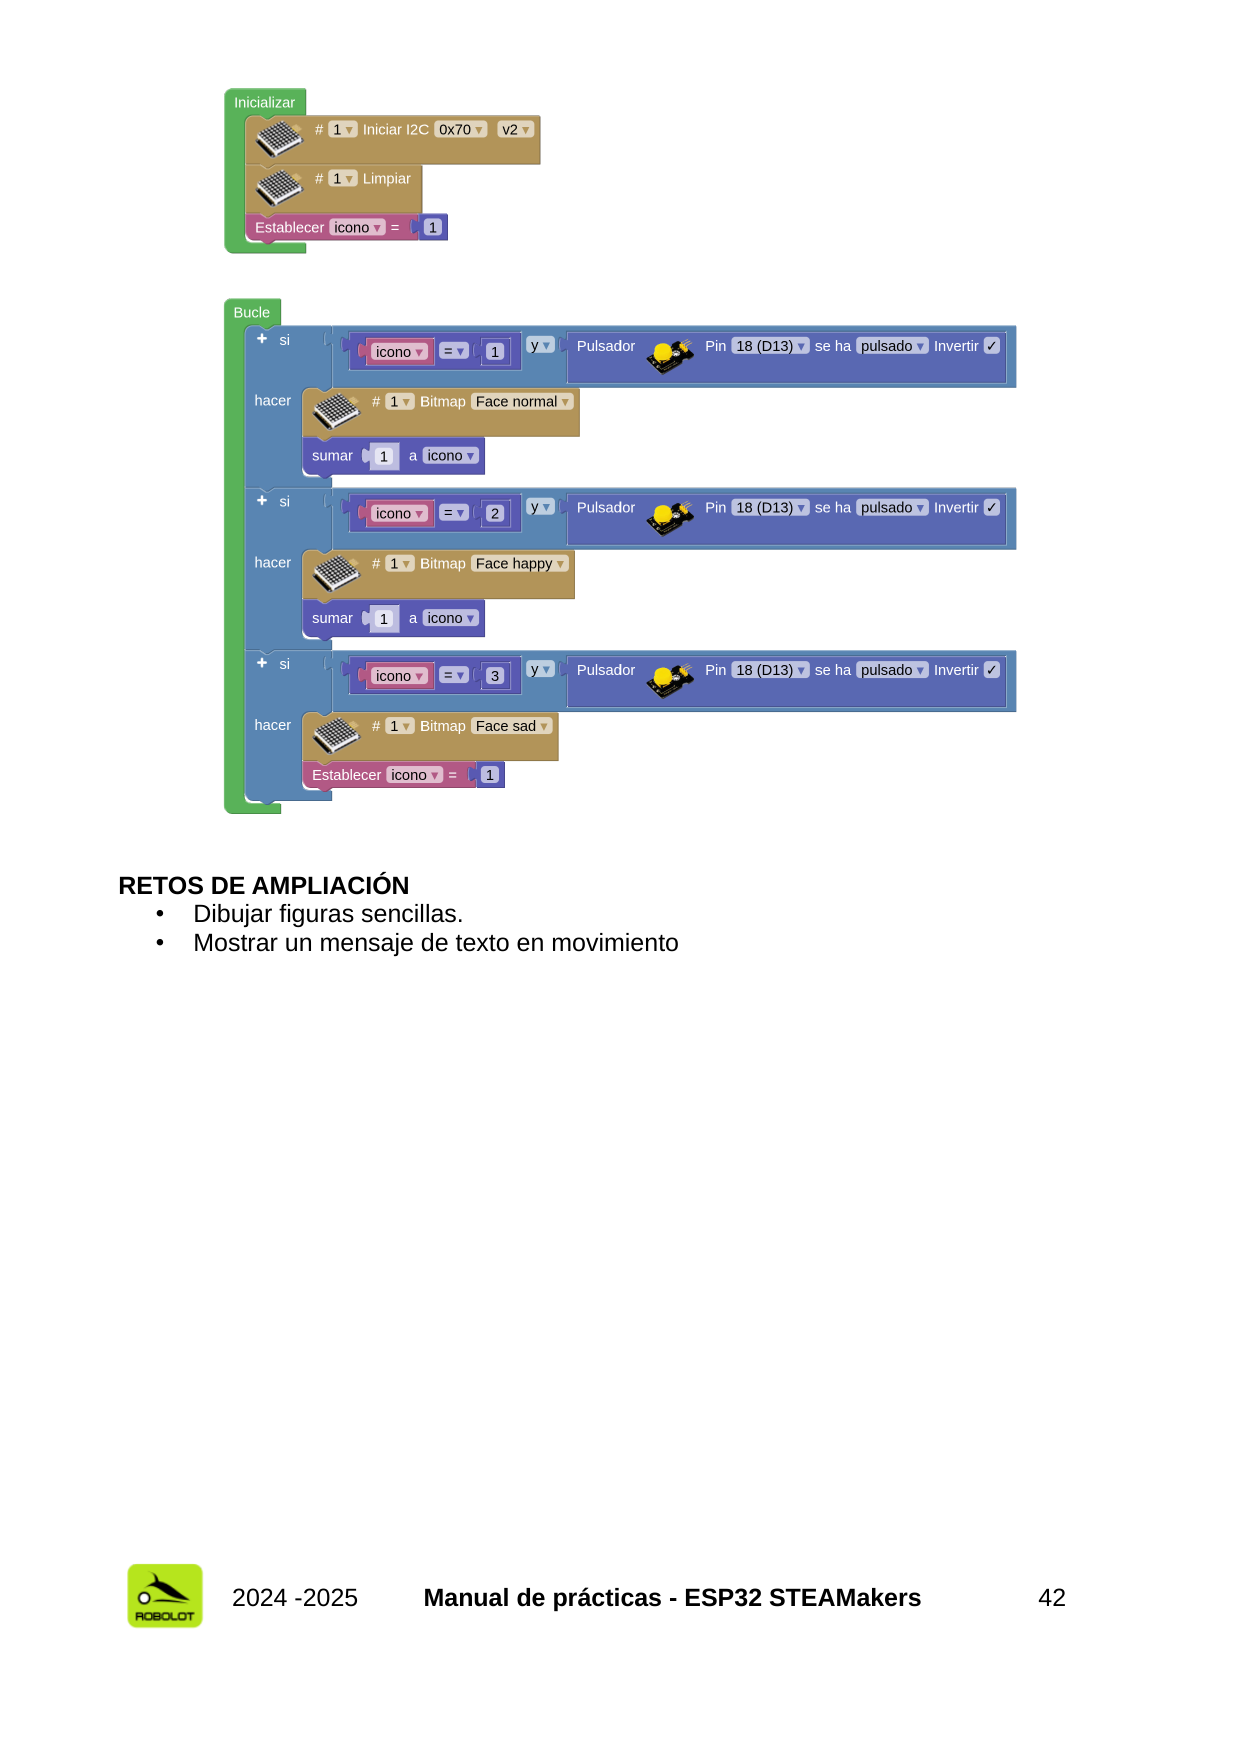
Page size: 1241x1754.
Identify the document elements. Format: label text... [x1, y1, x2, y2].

list Mostrar un mensaje de texto en movimiento [156, 928, 1122, 957]
picture [223, 88, 1017, 814]
list Dibujar figuras sencillas. [156, 899, 1122, 928]
text RETOS DE AMPLIACIÓN [118, 871, 1122, 899]
picture [126, 1563, 205, 1631]
